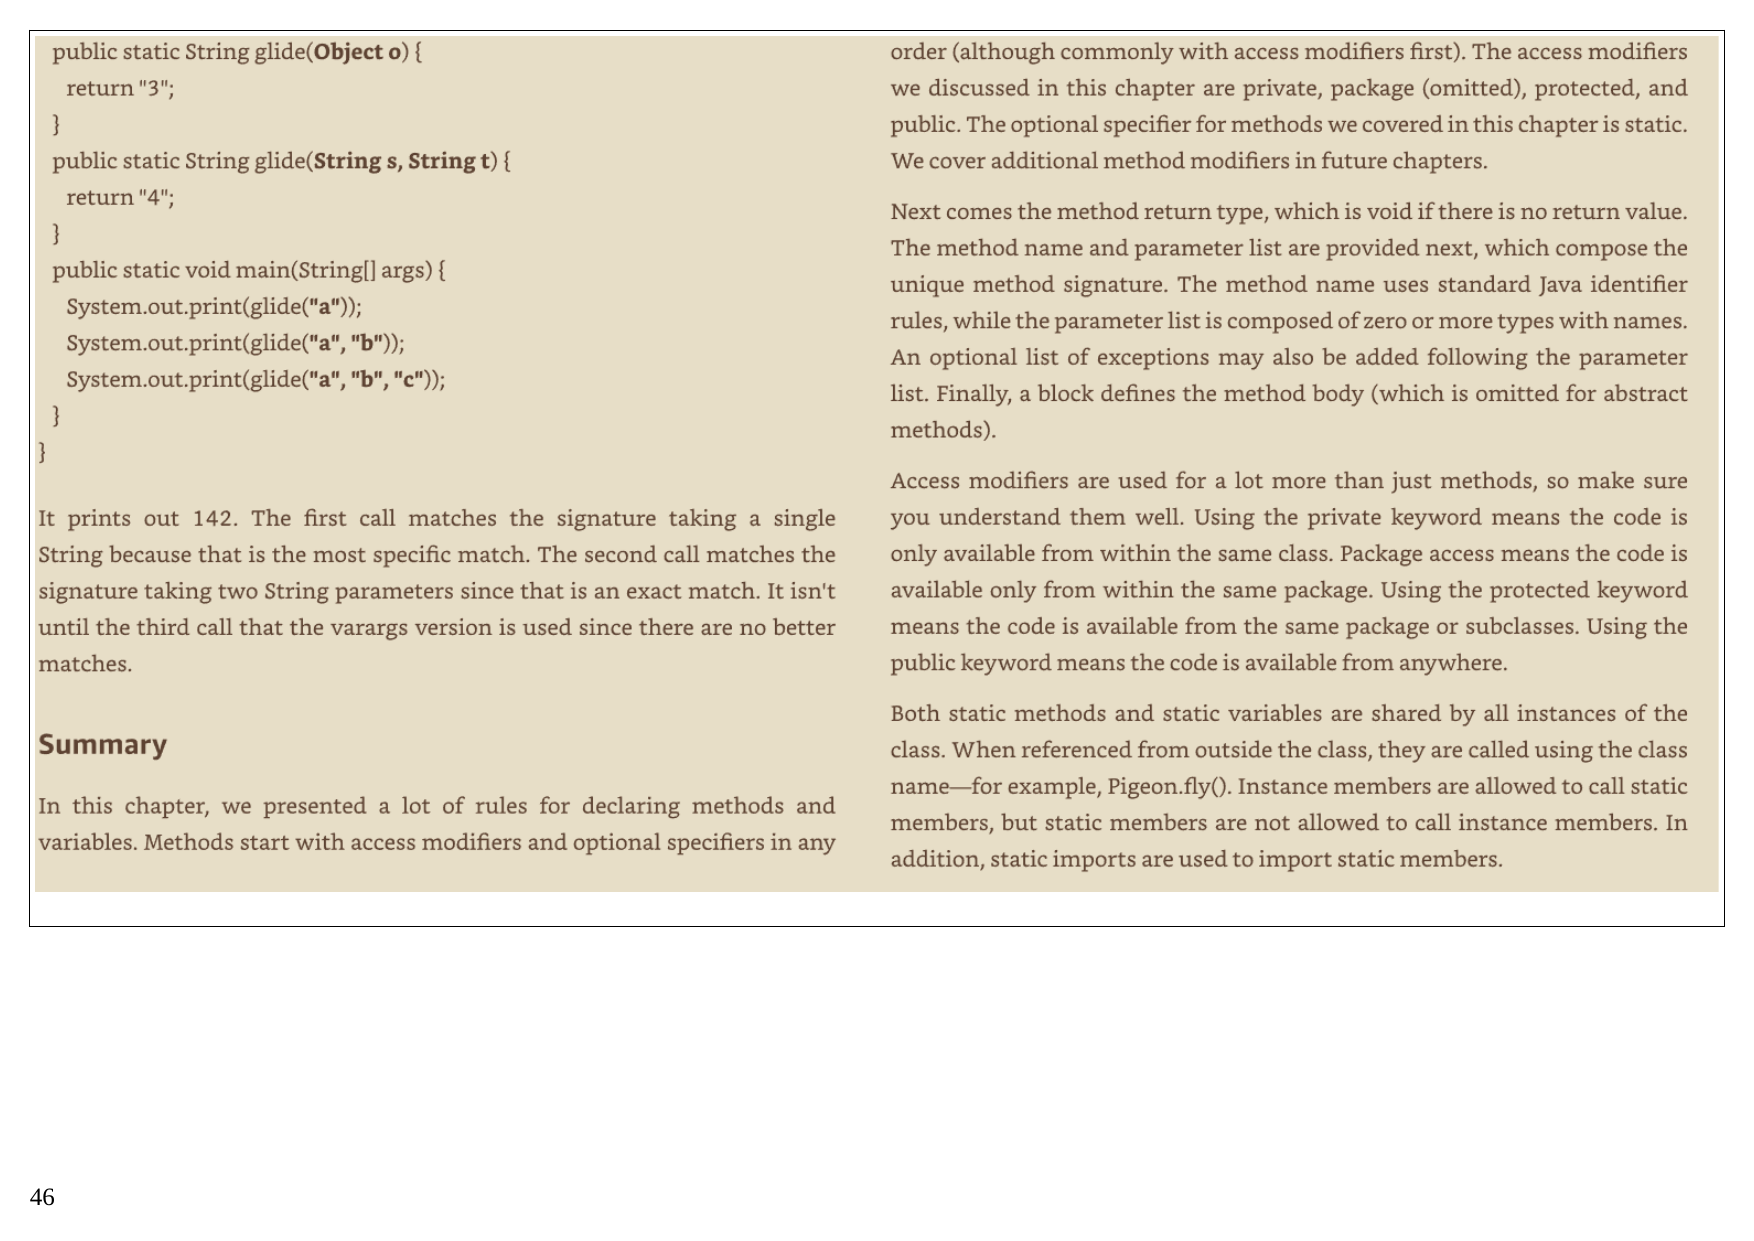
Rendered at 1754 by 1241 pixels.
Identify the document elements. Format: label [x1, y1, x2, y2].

table_cell [30, 31, 1724, 926]
picture [35, 36, 1719, 892]
